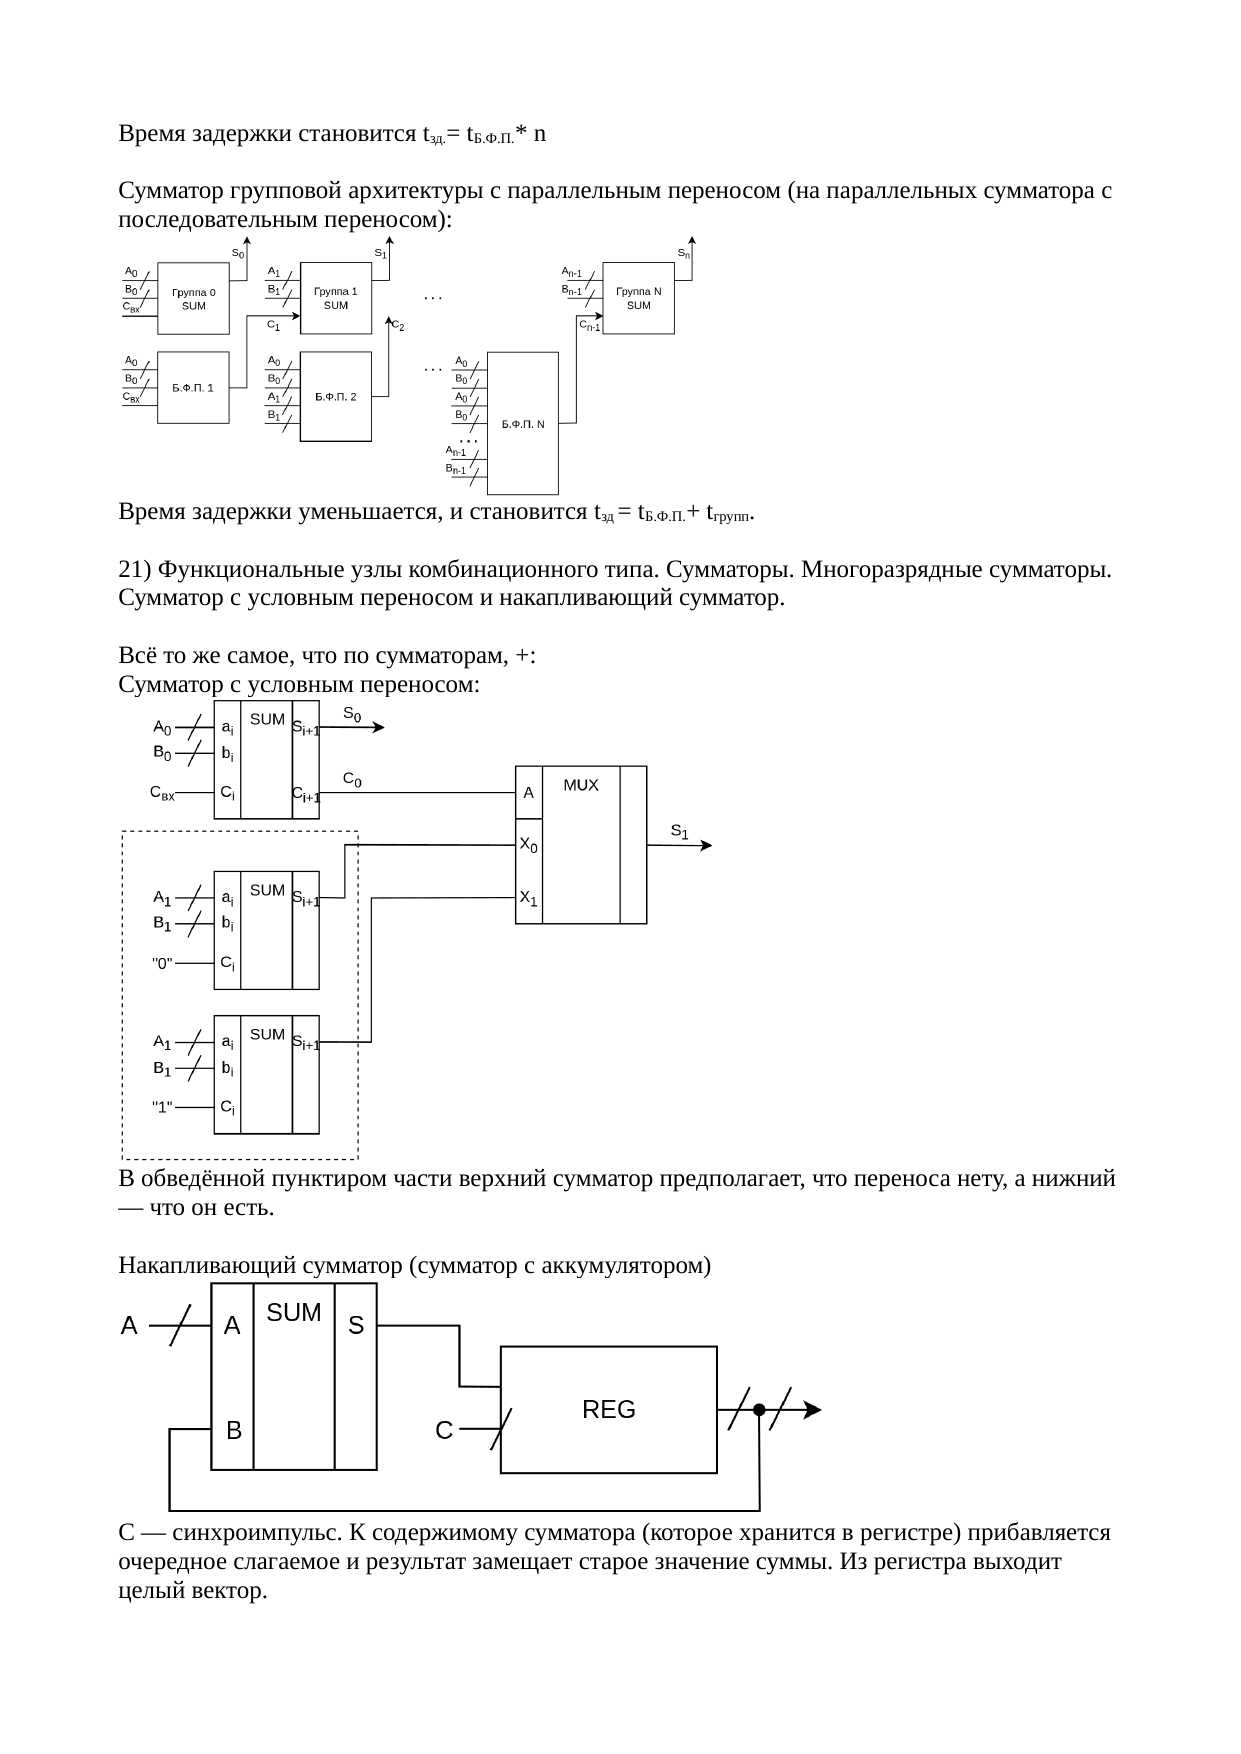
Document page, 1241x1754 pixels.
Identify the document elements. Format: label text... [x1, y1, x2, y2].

picture [118, 697, 716, 1164]
text В обведённой пунктиром части верхний сумматор предполагает, что переноса нету, а нижний — что он есть. [118, 1163, 1122, 1221]
picture [118, 1278, 824, 1518]
text Сумматор с условным переносом: [118, 669, 1122, 697]
text 21) Функциональные узлы комбинационного типа. Сумматоры. Многоразрядные сумматоры. Сумматор с условным переносом и накапливающий сумматор. [118, 554, 1122, 611]
picture [118, 233, 697, 497]
text Сумматор групповой архитектуры с параллельным переносом (на параллельных сумматора с последовательным переносом): [118, 176, 1122, 233]
text С — синхроимпульс. К содержимому сумматора (которое хранится в регистре) прибавляется очередное слагаемое и результат замещает старое значение суммы. Из регистра выходит целый вектор. [118, 1517, 1122, 1604]
text Всё то же самое, что по сумматорам, +: [118, 640, 1122, 669]
text Накапливающий сумматор (сумматор с аккумулятором) [118, 1250, 1122, 1278]
text Время задержки уменьшается, и становится tзд = tБ.Ф.П.+ tгрупп. [118, 496, 1122, 525]
text Время задержки становится tзд.= tБ.Ф.П.* n [118, 118, 1122, 147]
